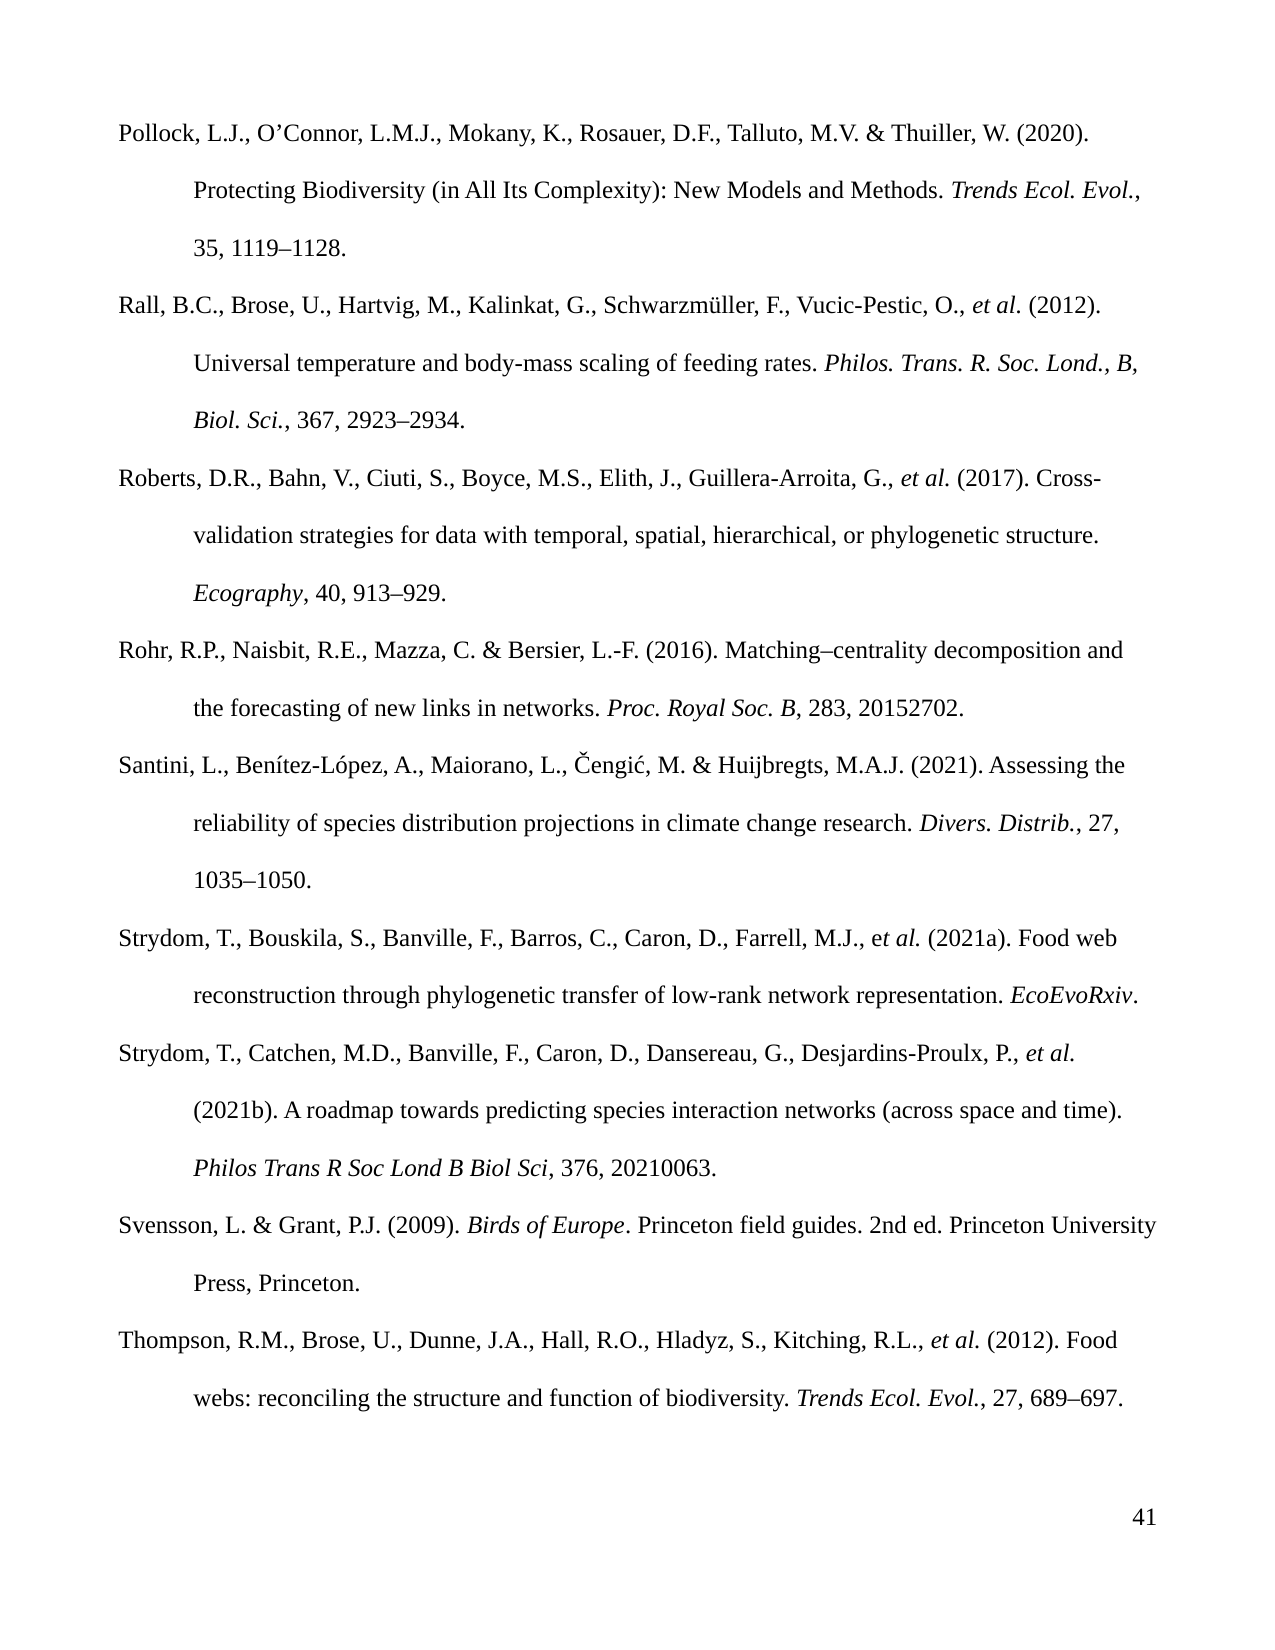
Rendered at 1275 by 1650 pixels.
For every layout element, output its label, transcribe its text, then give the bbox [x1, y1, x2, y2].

text Svensson, L. & Grant, P.J. (2009). Birds of Europe. Princeton field guides. 2nd ed. Princeton University Press, Princeton. [118, 1211, 1157, 1297]
text Santini, L., Benítez-López, A., Maiorano, L., Čengić, M. & Huijbregts, M.A.J. (2021). Assessing the reliability of species distribution projections in climate change research. Divers. Distrib., 27, 1035–1050. [118, 751, 1157, 894]
text Pollock, L.J., O’Connor, L.M.J., Mokany, K., Rosauer, D.F., Talluto, M.V. & Thuiller, W. (2020). Protecting Biodiversity (in All Its Complexity): New Models and Methods. Trends Ecol. Evol., 35, 1119–1128. [118, 118, 1157, 262]
text Rall, B.C., Brose, U., Hartvig, M., Kalinkat, G., Schwarzmüller, F., Vucic-Pestic, O., et al. (2012). Universal temperature and body-mass scaling of feeding rates. Philos. Trans. R. Soc. Lond., B, Biol. Sci., 367, 2923–2934. [118, 291, 1157, 434]
text Thompson, R.M., Brose, U., Dunne, J.A., Hall, R.O., Hladyz, S., Kitching, R.L., et al. (2012). Food webs: reconciling the structure and function of biodiversity. Trends Ecol. Evol., 27, 689–697. [118, 1326, 1157, 1412]
text Strydom, T., Catchen, M.D., Banville, F., Caron, D., Dansereau, G., Desjardins-Proulx, P., et al. (2021b). A roadmap towards predicting species interaction networks (across space and time). Philos Trans R Soc Lond B Biol Sci, 376, 20210063. [118, 1038, 1157, 1182]
text Rohr, R.P., Naisbit, R.E., Mazza, C. & Bersier, L.-F. (2016). Matching–centrality decomposition and the forecasting of new links in networks. Proc. Royal Soc. B, 283, 20152702. [118, 636, 1157, 722]
text Strydom, T., Bouskila, S., Banville, F., Barros, C., Caron, D., Farrell, M.J., et al. (2021a). Food web reconstruction through phylogenetic transfer of low-rank network representation. EcoEvoRxiv. [118, 923, 1157, 1009]
text Roberts, D.R., Bahn, V., Ciuti, S., Boyce, M.S., Elith, J., Guillera-Arroita, G., et al. (2017). Cross-validation strategies for data with temporal, spatial, hierarchical, or phylogenetic structure. Ecography, 40, 913–929. [118, 463, 1157, 607]
